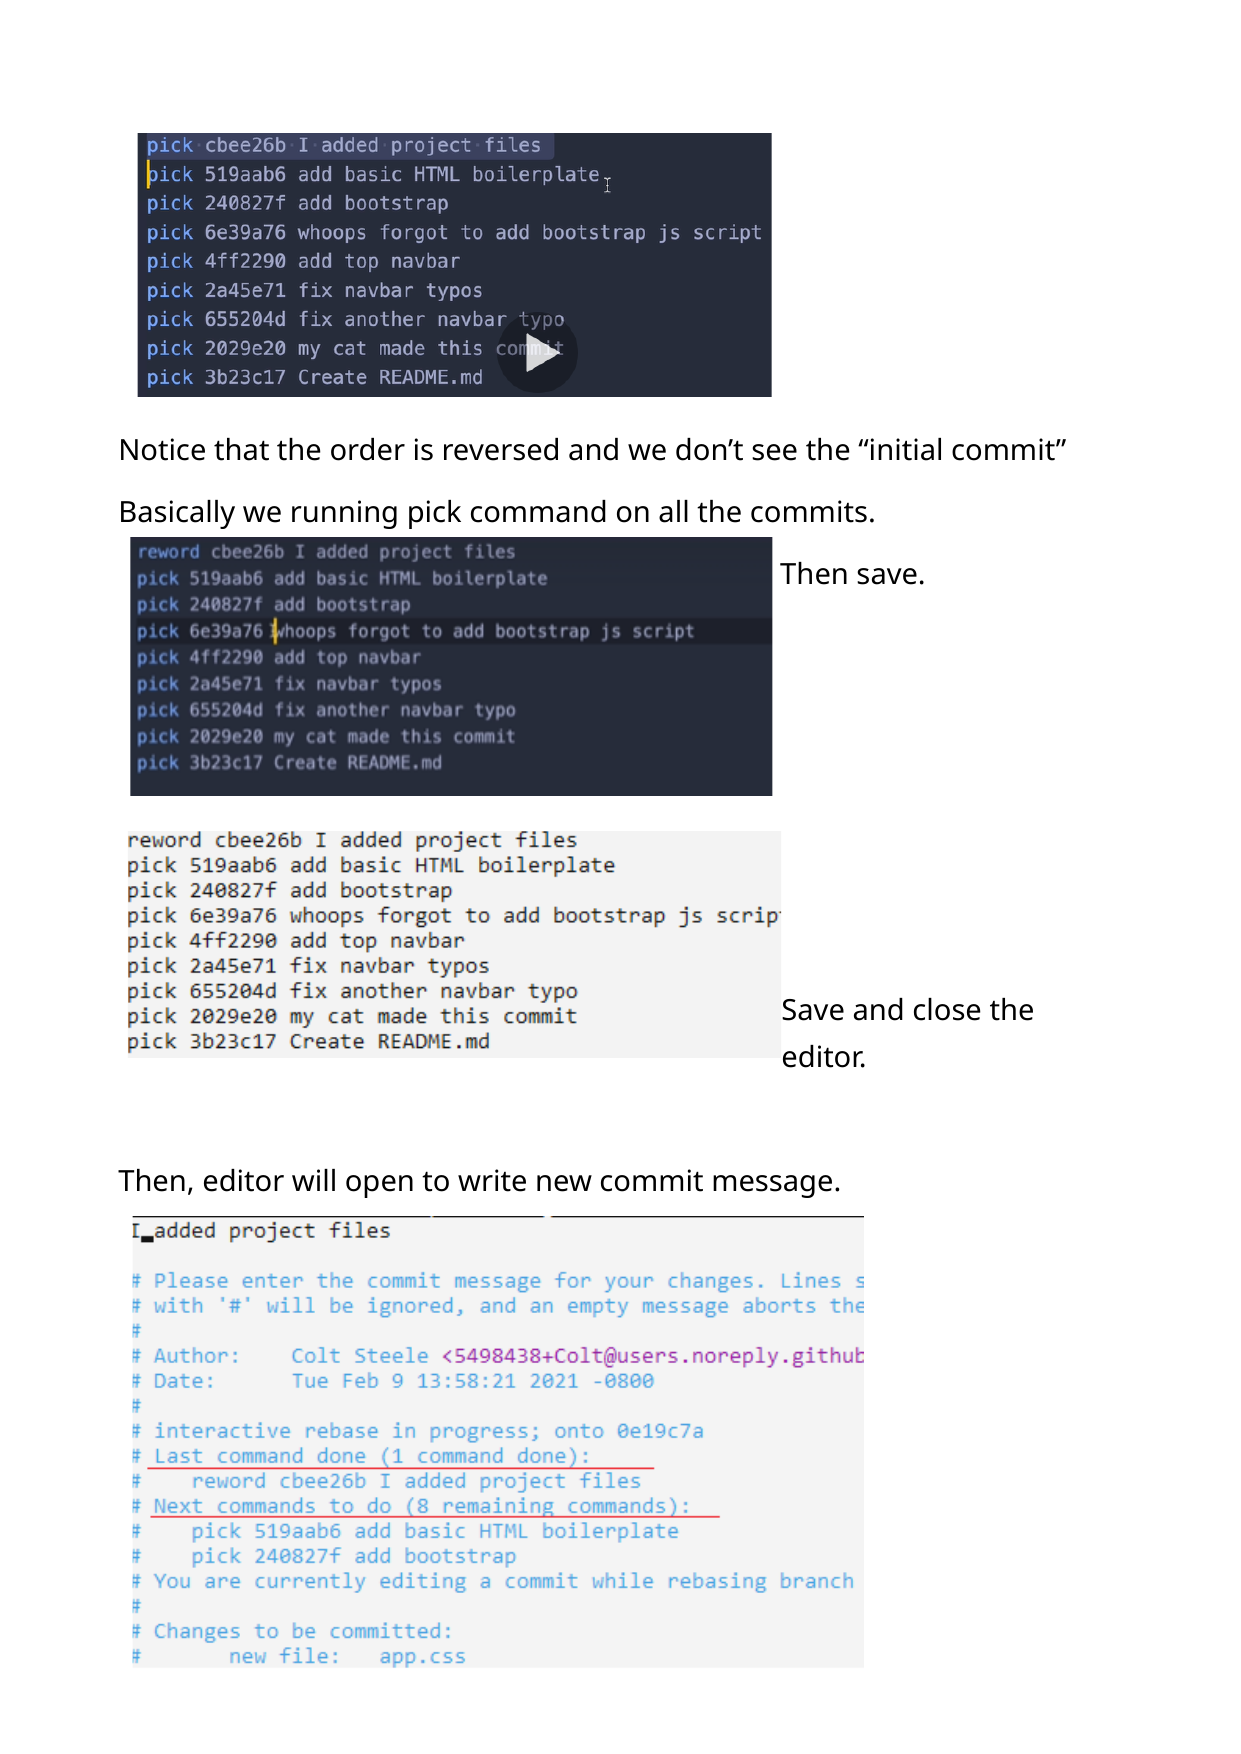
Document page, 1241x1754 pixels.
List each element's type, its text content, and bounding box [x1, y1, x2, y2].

text Save and close the editor. [118, 989, 1122, 1076]
text Then save. [773, 553, 1122, 593]
picture [137, 133, 772, 397]
text Notice that the order is reversed and we don’t see the “initial commit” [118, 429, 1122, 469]
text Then, editor will open to write new commit message. [118, 1161, 1122, 1200]
text [118, 553, 130, 593]
picture [127, 831, 782, 1058]
text Basically we running pick command on all the commits. [118, 491, 1122, 531]
picture [132, 1216, 864, 1679]
picture [130, 537, 773, 796]
